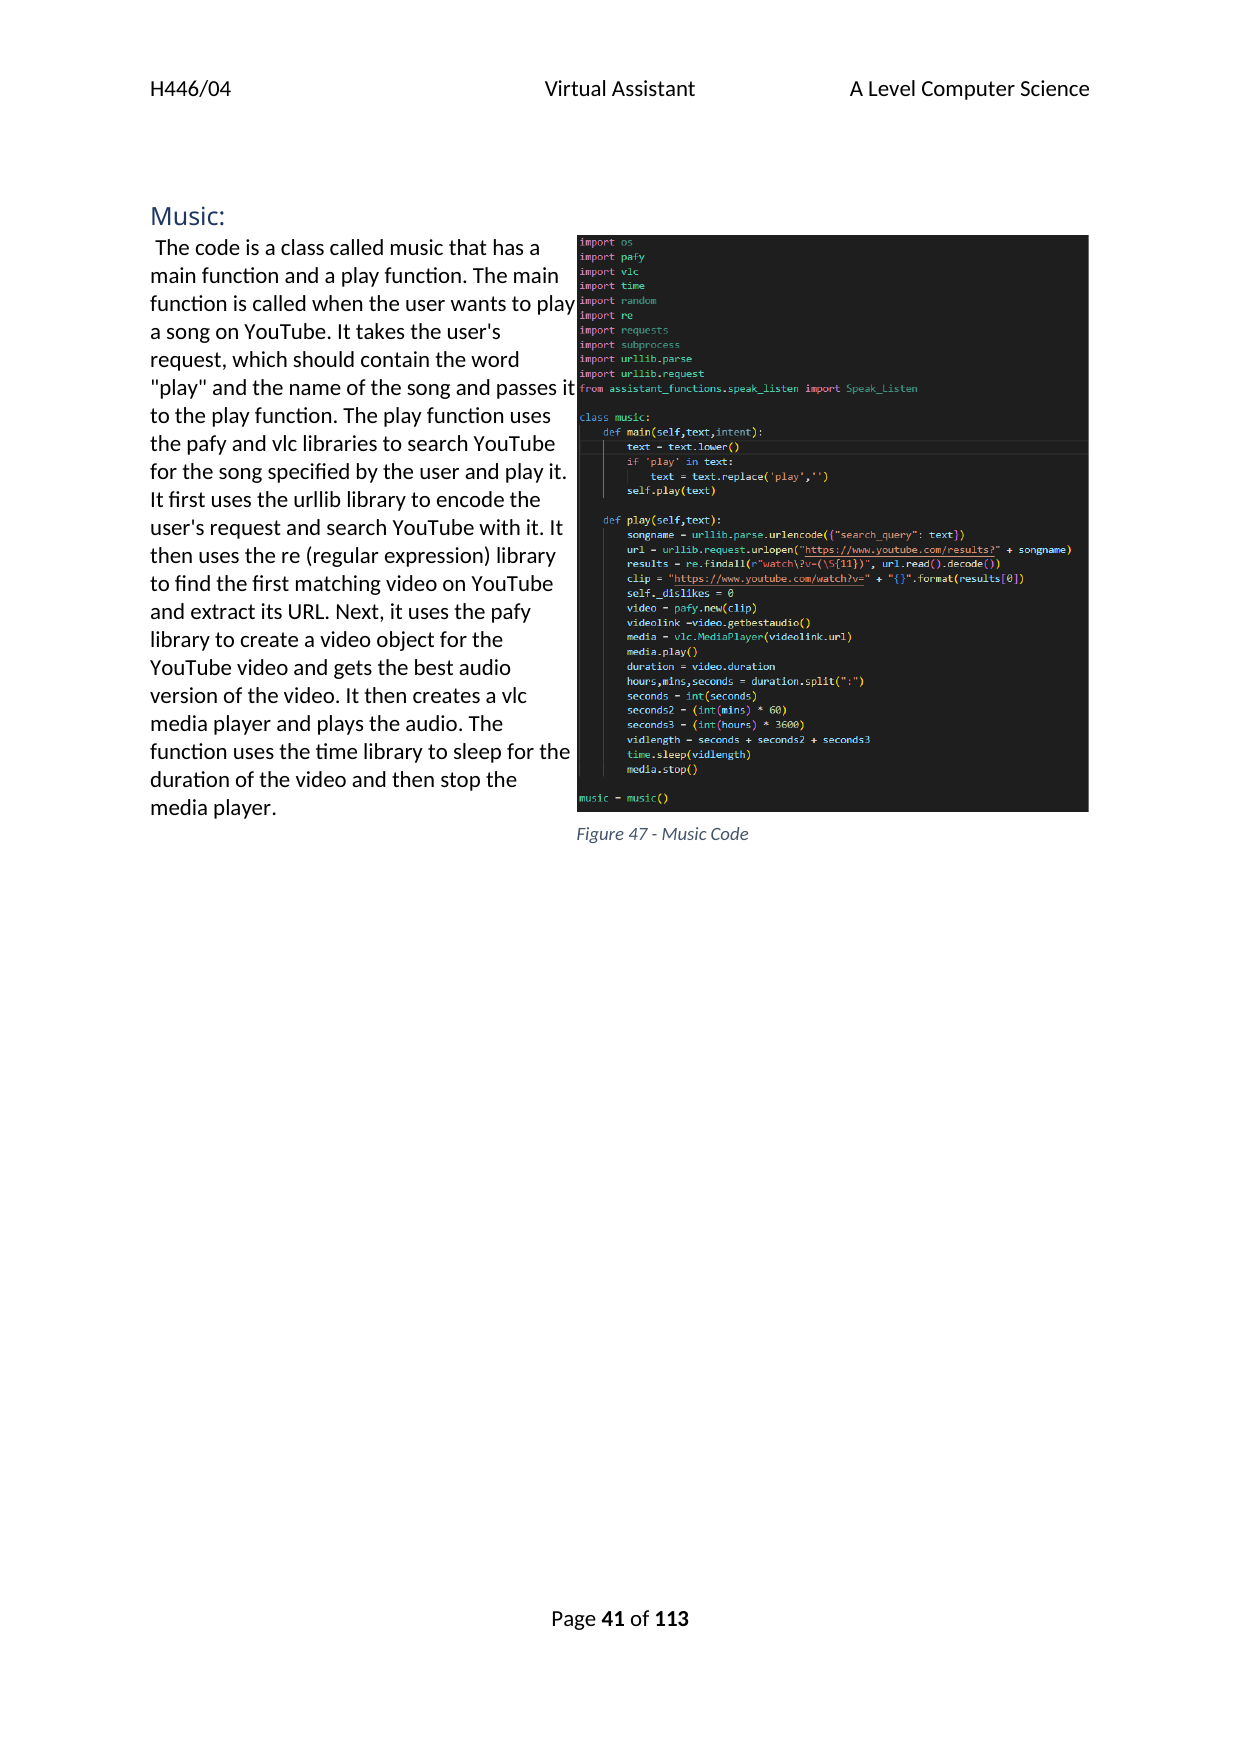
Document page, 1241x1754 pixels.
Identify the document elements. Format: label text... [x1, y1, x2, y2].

text Figure 47 - Music Code [576, 822, 1090, 845]
subtitle Music: [150, 199, 1090, 233]
text The code is a class called music that has a main function and a play function. The main function is called when the user wants to play a song on YouTube. It takes the user's request, which should contain the word "play" and the name of the song and passes it to the play function. The play function uses the pafy and vlc libraries to search YouTube for the song specified by the user and play it. It first uses the urllib library to encode the user's request and search YouTube with it. It then uses the re (regular expression) library to find the first matching video on YouTube and extract its URL. Next, it uses the pafy library to create a video object for the YouTube video and gets the best audio version of the video. It then creates a vlc media player and plays the audio. The function uses the time library to sleep for the duration of the video and then stop the media player. [150, 233, 1090, 821]
